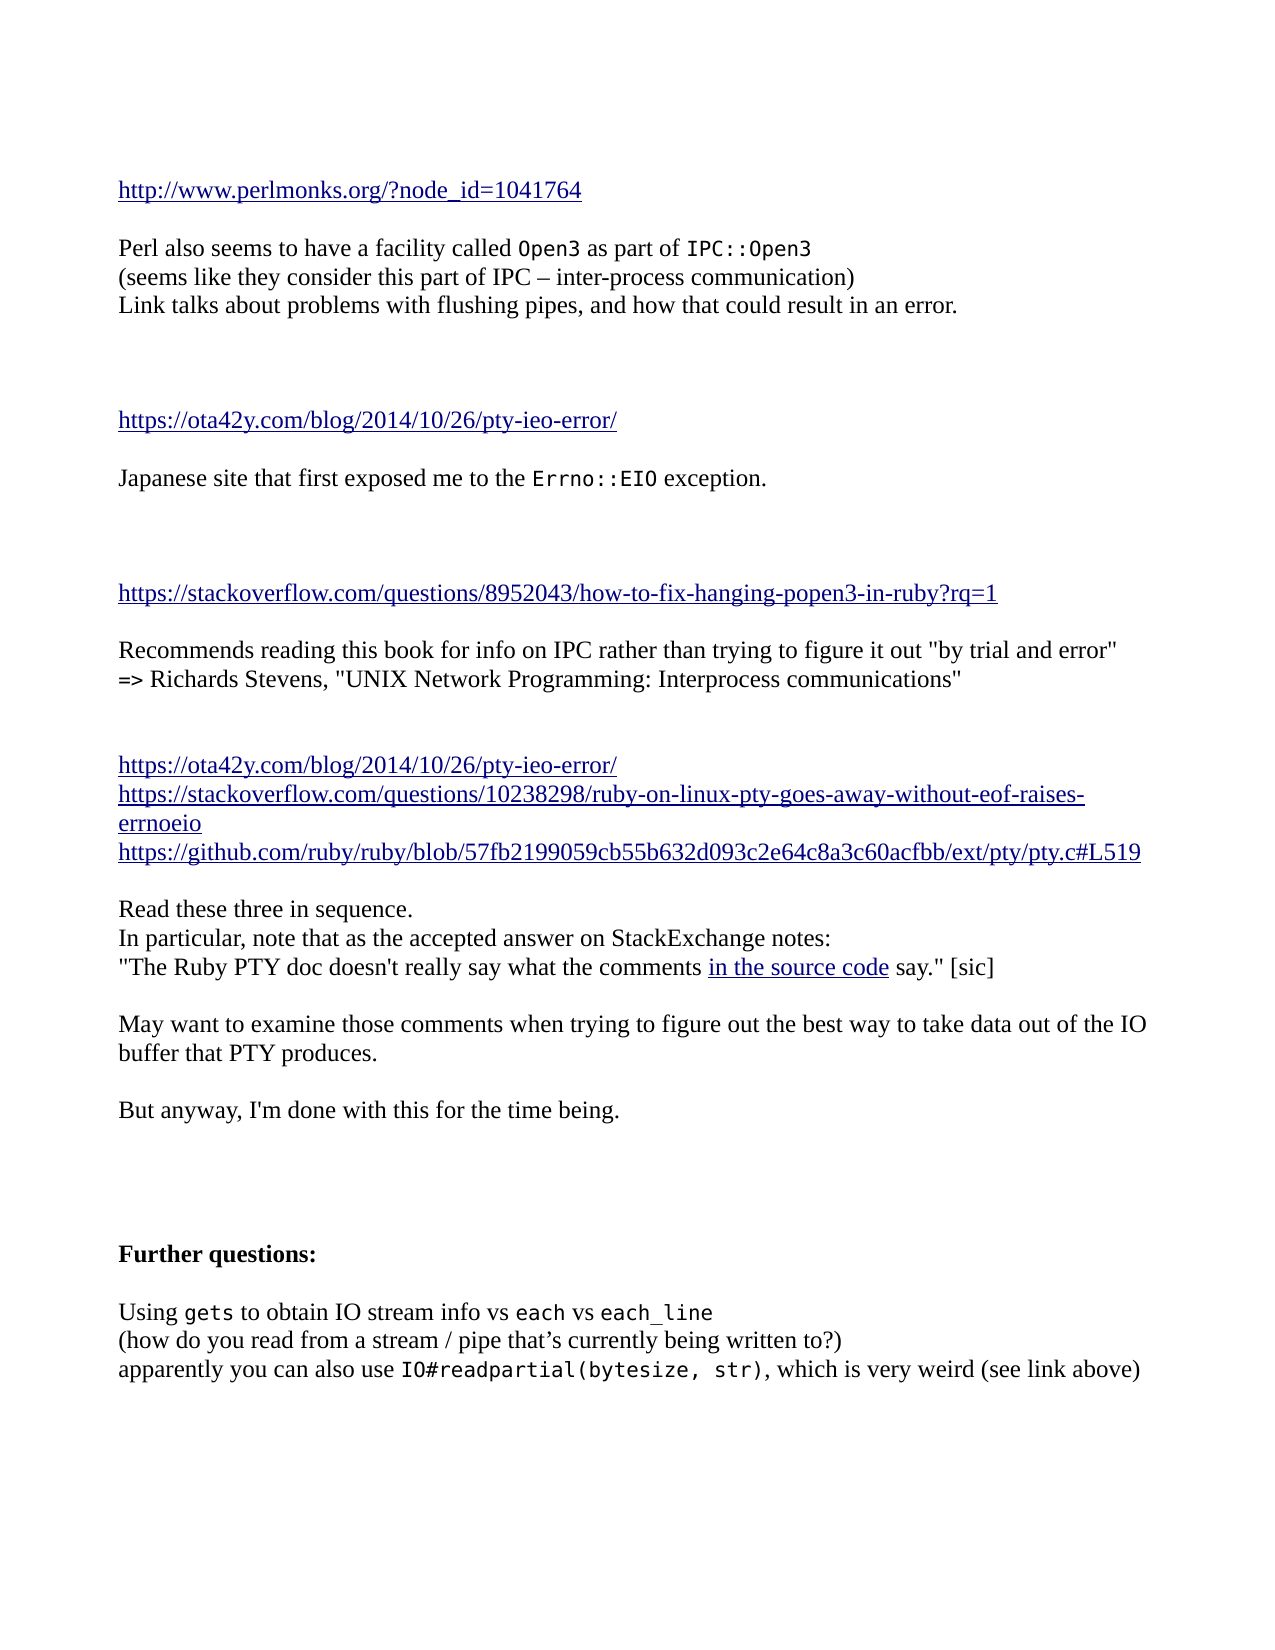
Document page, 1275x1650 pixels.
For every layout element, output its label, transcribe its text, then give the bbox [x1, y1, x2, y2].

text Further questions: [118, 1239, 1157, 1268]
text May want to examine those comments when trying to figure out the best way to take data out of the IO buffer that PTY produces. [118, 1009, 1157, 1067]
text http://www.perlmonks.org/?node_id=1041764 [118, 176, 1157, 204]
text https://stackoverflow.com/questions/10238298/ruby-on-linux-pty-goes-away-without-eof-raises-errnoeio [118, 779, 1157, 837]
text (how do you read from a stream / pipe that’s currently being written to?) [118, 1326, 1157, 1354]
text https://ota42y.com/blog/2014/10/26/pty-ieo-error/ [118, 406, 1157, 434]
text apparently you can also use IO#readpartial(bytesize, str), which is very weird (see link above) [118, 1354, 1157, 1383]
text (seems like they consider this part of IPC – inter-process communication) [118, 262, 1157, 291]
text Recommends reading this book for info on IPC rather than trying to figure it out "by trial and error" [118, 636, 1157, 664]
text In particular, note that as the accepted answer on StackExchange notes: [118, 923, 1157, 952]
text Using gets to obtain IO stream info vs each vs each_line [118, 1297, 1157, 1326]
text Perl also seems to have a facility called Open3 as part of IPC::Open3 [118, 233, 1157, 262]
text Read these three in sequence. [118, 894, 1157, 923]
text But anyway, I'm done with this for the time being. [118, 1096, 1157, 1124]
text => Richards Stevens, "UNIX Network Programming: Interprocess communications" [118, 664, 1157, 693]
text https://github.com/ruby/ruby/blob/57fb2199059cb55b632d093c2e64c8a3c60acfbb/ext/pty/pty.c#L519 [118, 837, 1157, 866]
text Japanese site that first exposed me to the Errno::EIO exception. [118, 463, 1157, 492]
text https://stackoverflow.com/questions/8952043/how-to-fix-hanging-popen3-in-ruby?rq=1 [118, 578, 1157, 607]
text Link talks about problems with flushing pipes, and how that could result in an error. [118, 291, 1157, 319]
text "The Ruby PTY doc doesn't really say what the comments in the source code say." [sic] [118, 952, 1157, 981]
text https://ota42y.com/blog/2014/10/26/pty-ieo-error/ [118, 751, 1157, 779]
